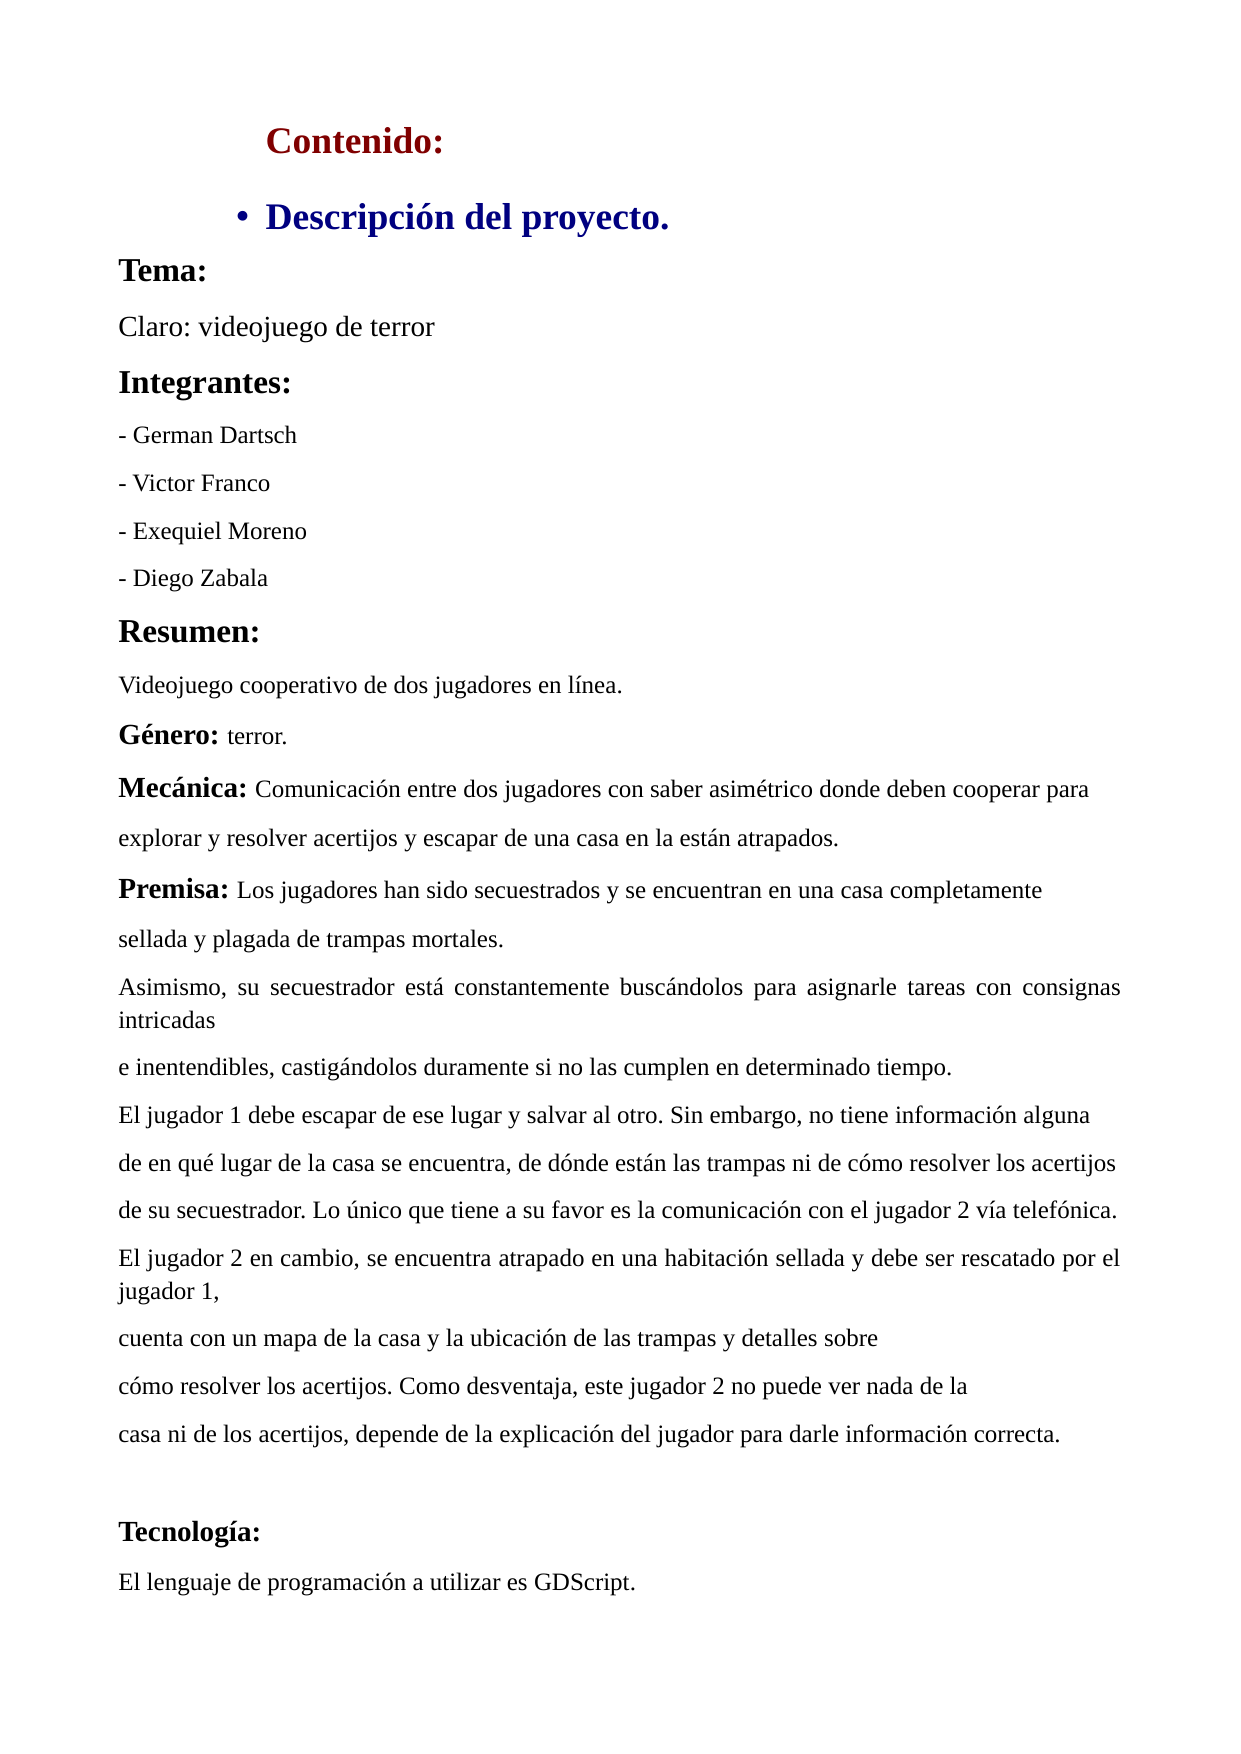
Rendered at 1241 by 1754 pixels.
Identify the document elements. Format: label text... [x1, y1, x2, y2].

text - Victor Franco [118, 468, 1122, 497]
text casa ni de los acertijos, depende de la explicación del jugador para darle información correcta. [118, 1419, 1122, 1447]
text de en qué lugar de la casa se encuentra, de dónde están las trampas ni de cómo resolver los acertijos [118, 1148, 1122, 1176]
text de su secuestrador. Lo único que tiene a su favor es la comunicación con el jugador 2 vía telefónica. [118, 1195, 1122, 1224]
text Integrantes: [118, 362, 1122, 400]
text El jugador 2 en cambio, se encuentra atrapado en una habitación sellada y debe ser rescatado por el jugador 1, [118, 1243, 1122, 1305]
text Premisa: Los jugadores han sido secuestrados y se encuentran en una casa completamente [118, 871, 1122, 905]
text El jugador 1 debe escapar de ese lugar y salvar al otro. Sin embargo, no tiene información alguna [118, 1100, 1122, 1129]
text Tema: [118, 250, 1122, 288]
subtitle Contenido: [236, 118, 1122, 161]
text - German Dartsch [118, 421, 1122, 449]
text - Exequiel Moreno [118, 516, 1122, 544]
text Género: terror. [118, 717, 1122, 751]
text Claro: videojuego de terror [118, 309, 1122, 342]
text Videojuego cooperativo de dos jugadores en línea. [118, 670, 1122, 698]
text Tecnología: [118, 1514, 1122, 1547]
text cómo resolver los acertijos. Como desventaja, este jugador 2 no puede ver nada de la [118, 1371, 1122, 1400]
text explorar y resolver acertijos y escapar de una casa en la están atrapados. [118, 823, 1122, 852]
text cuenta con un mapa de la casa y la ubicación de las trampas y detalles sobre [118, 1323, 1122, 1352]
text Resumen: [118, 611, 1122, 649]
text - Diego Zabala [118, 563, 1122, 592]
text Mecánica: Comunicación entre dos jugadores con saber asimétrico donde deben cooperar para [118, 770, 1122, 804]
text e inentendibles, castigándolos duramente si no las cumplen en determinado tiempo. [118, 1052, 1122, 1081]
text sellada y plagada de trampas mortales. [118, 924, 1122, 953]
text Asimismo, su secuestrador está constantemente buscándolos para asignarle tareas con consignas intricadas [118, 972, 1122, 1034]
text El lenguaje de programación a utilizar es GDScript. [118, 1567, 1122, 1596]
subtitle Descripción del proyecto. [236, 194, 1122, 238]
